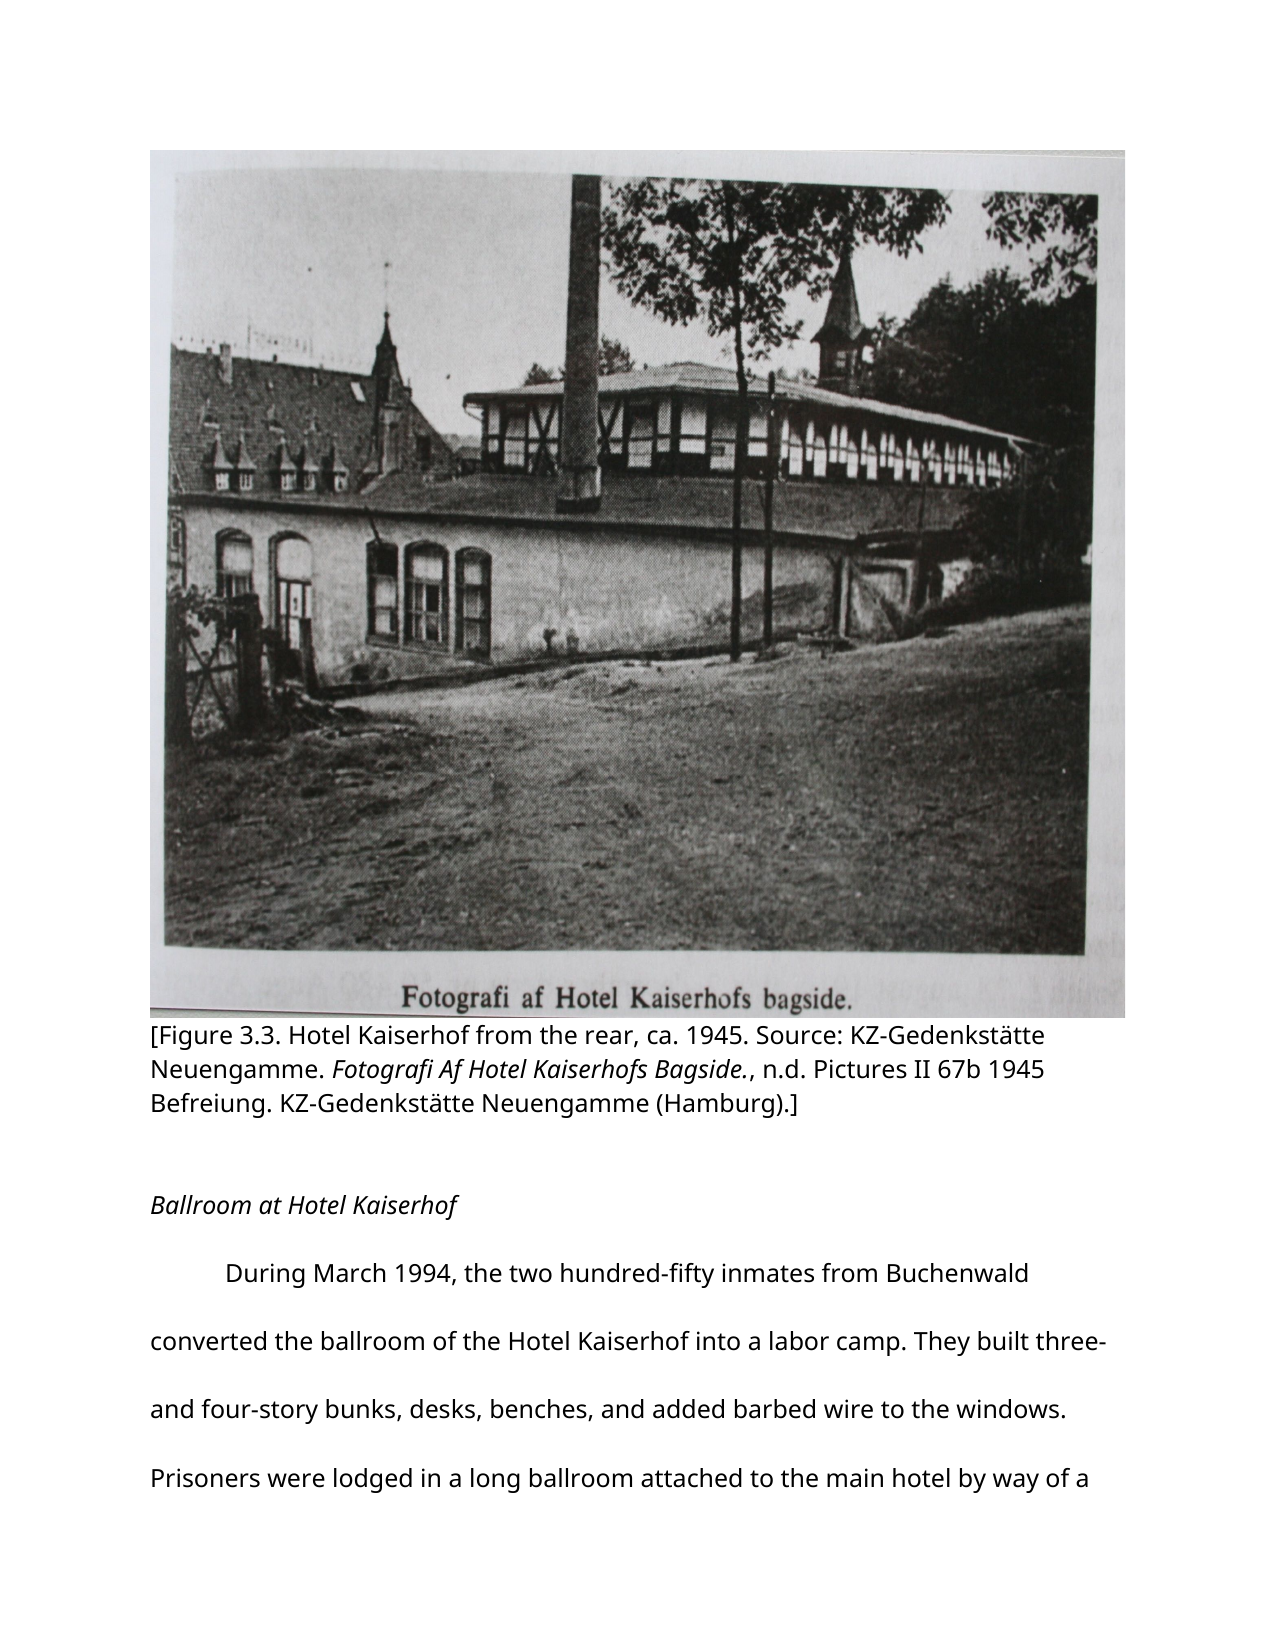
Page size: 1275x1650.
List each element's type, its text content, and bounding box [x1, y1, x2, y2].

text [Figure 3.3. Hotel Kaiserhof from the rear, ca. 1945. Source: KZ-Gedenkstätte Neuengamme. Fotografi Af Hotel Kaiserhofs Bagside., n.d. Pictures II 67b 1945 Befreiung. KZ-Gedenkstätte Neuengamme (Hamburg).] [150, 1018, 1125, 1119]
text Ballroom at Hotel Kaiserhof [150, 1188, 1125, 1222]
picture [150, 150, 1125, 1018]
text During March 1994, the two hundred-fifty inmates from Buchenwald converted the ballroom of the Hotel Kaiserhof into a labor camp. They built three- and four-story bunks, desks, benches, and added barbed wire to the windows. Prisoners were lodged in a long ballroom attached to the main hotel by way of a [150, 1256, 1125, 1494]
